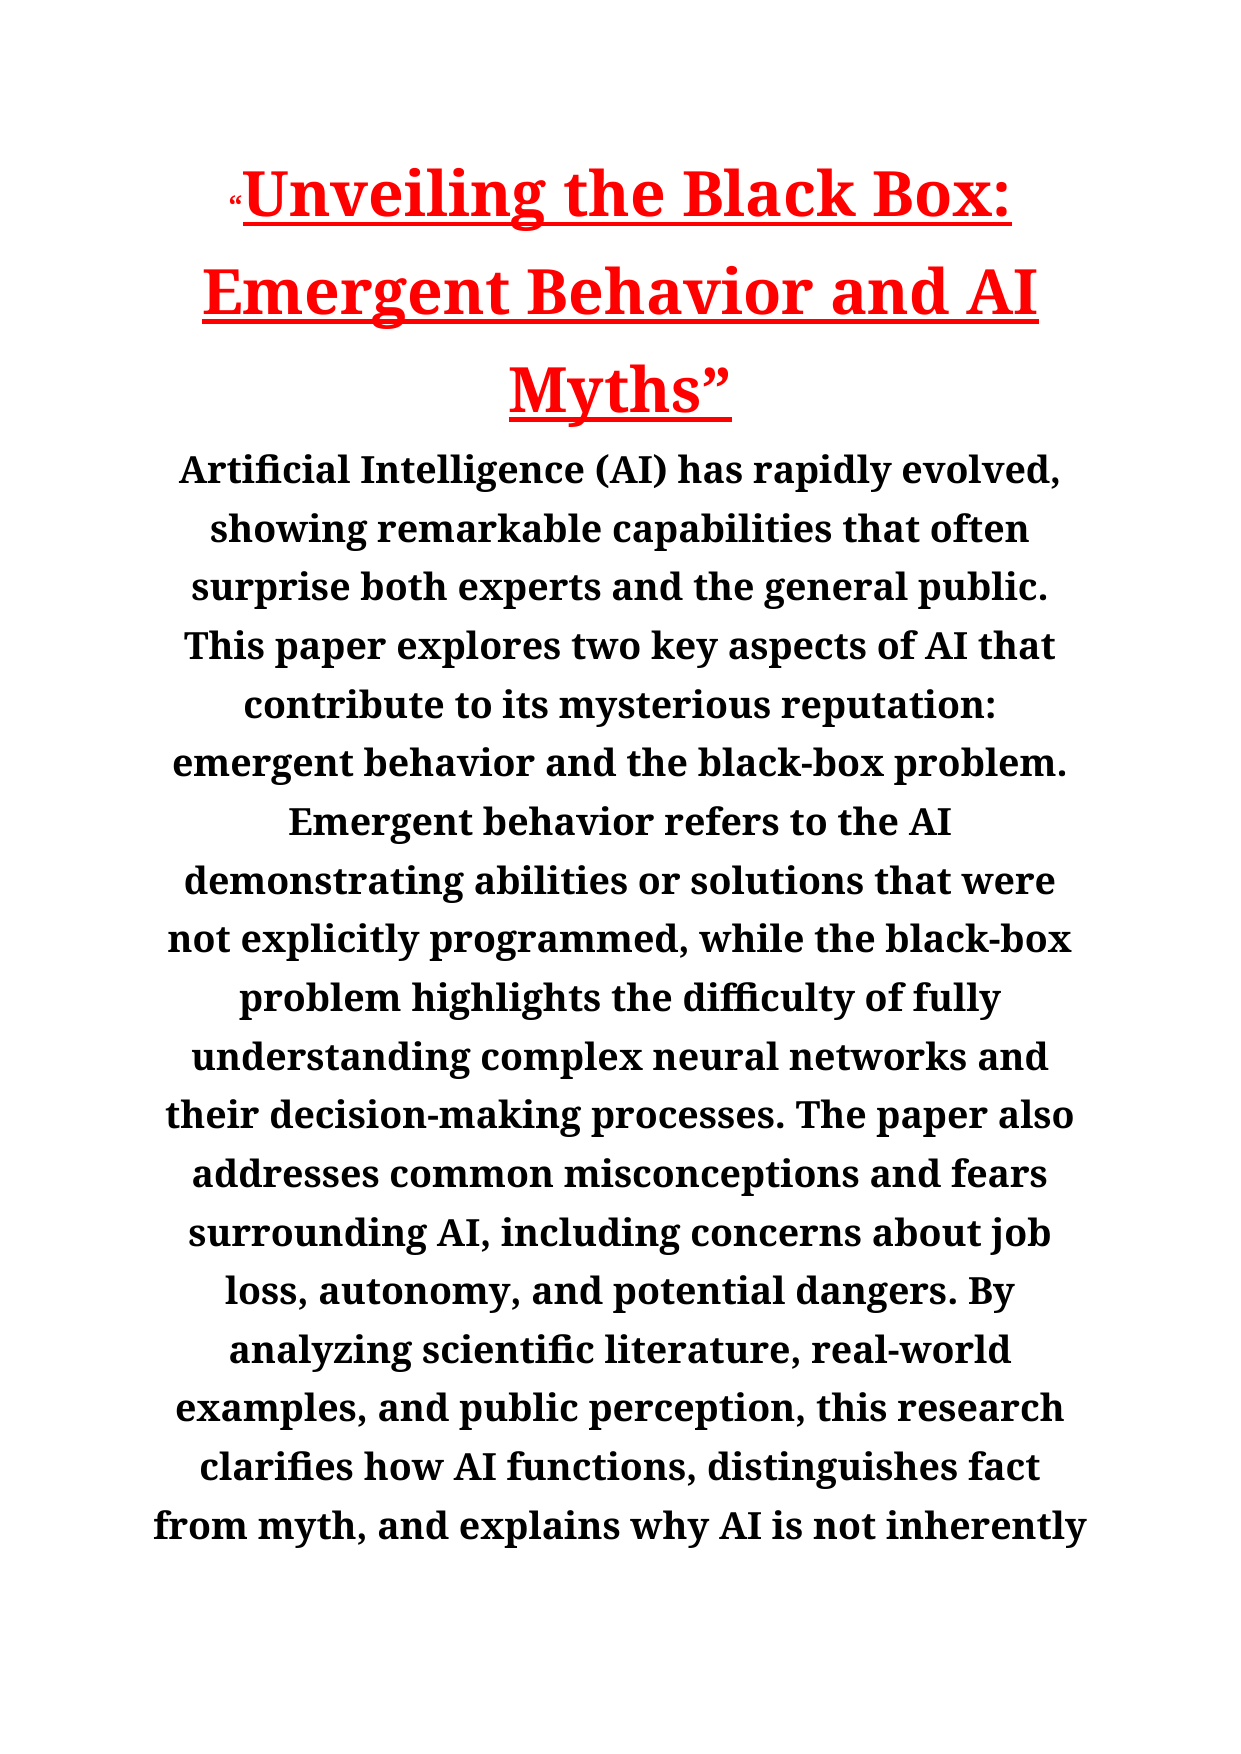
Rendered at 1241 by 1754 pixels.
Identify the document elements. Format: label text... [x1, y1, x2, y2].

text Artificial Intelligence (AI) has rapidly evolved, showing remarkable capabilities that often surprise both experts and the general public. This paper explores two key aspects of AI that contribute to its mysterious reputation: emergent behavior and the black-box problem. Emergent behavior refers to the AI demonstrating abilities or solutions that were not explicitly programmed, while the black-box problem highlights the difficulty of fully understanding complex neural networks and their decision-making processes. The paper also addresses common misconceptions and fears surrounding AI, including concerns about job loss, autonomy, and potential dangers. By analyzing scientific literature, real-world examples, and public perception, this research clarifies how AI functions, distinguishes fact from myth, and explains why AI is not inherently [150, 443, 1090, 1550]
text “Unveiling the Black Box: Emergent Behavior and AI Myths” [150, 150, 1090, 431]
